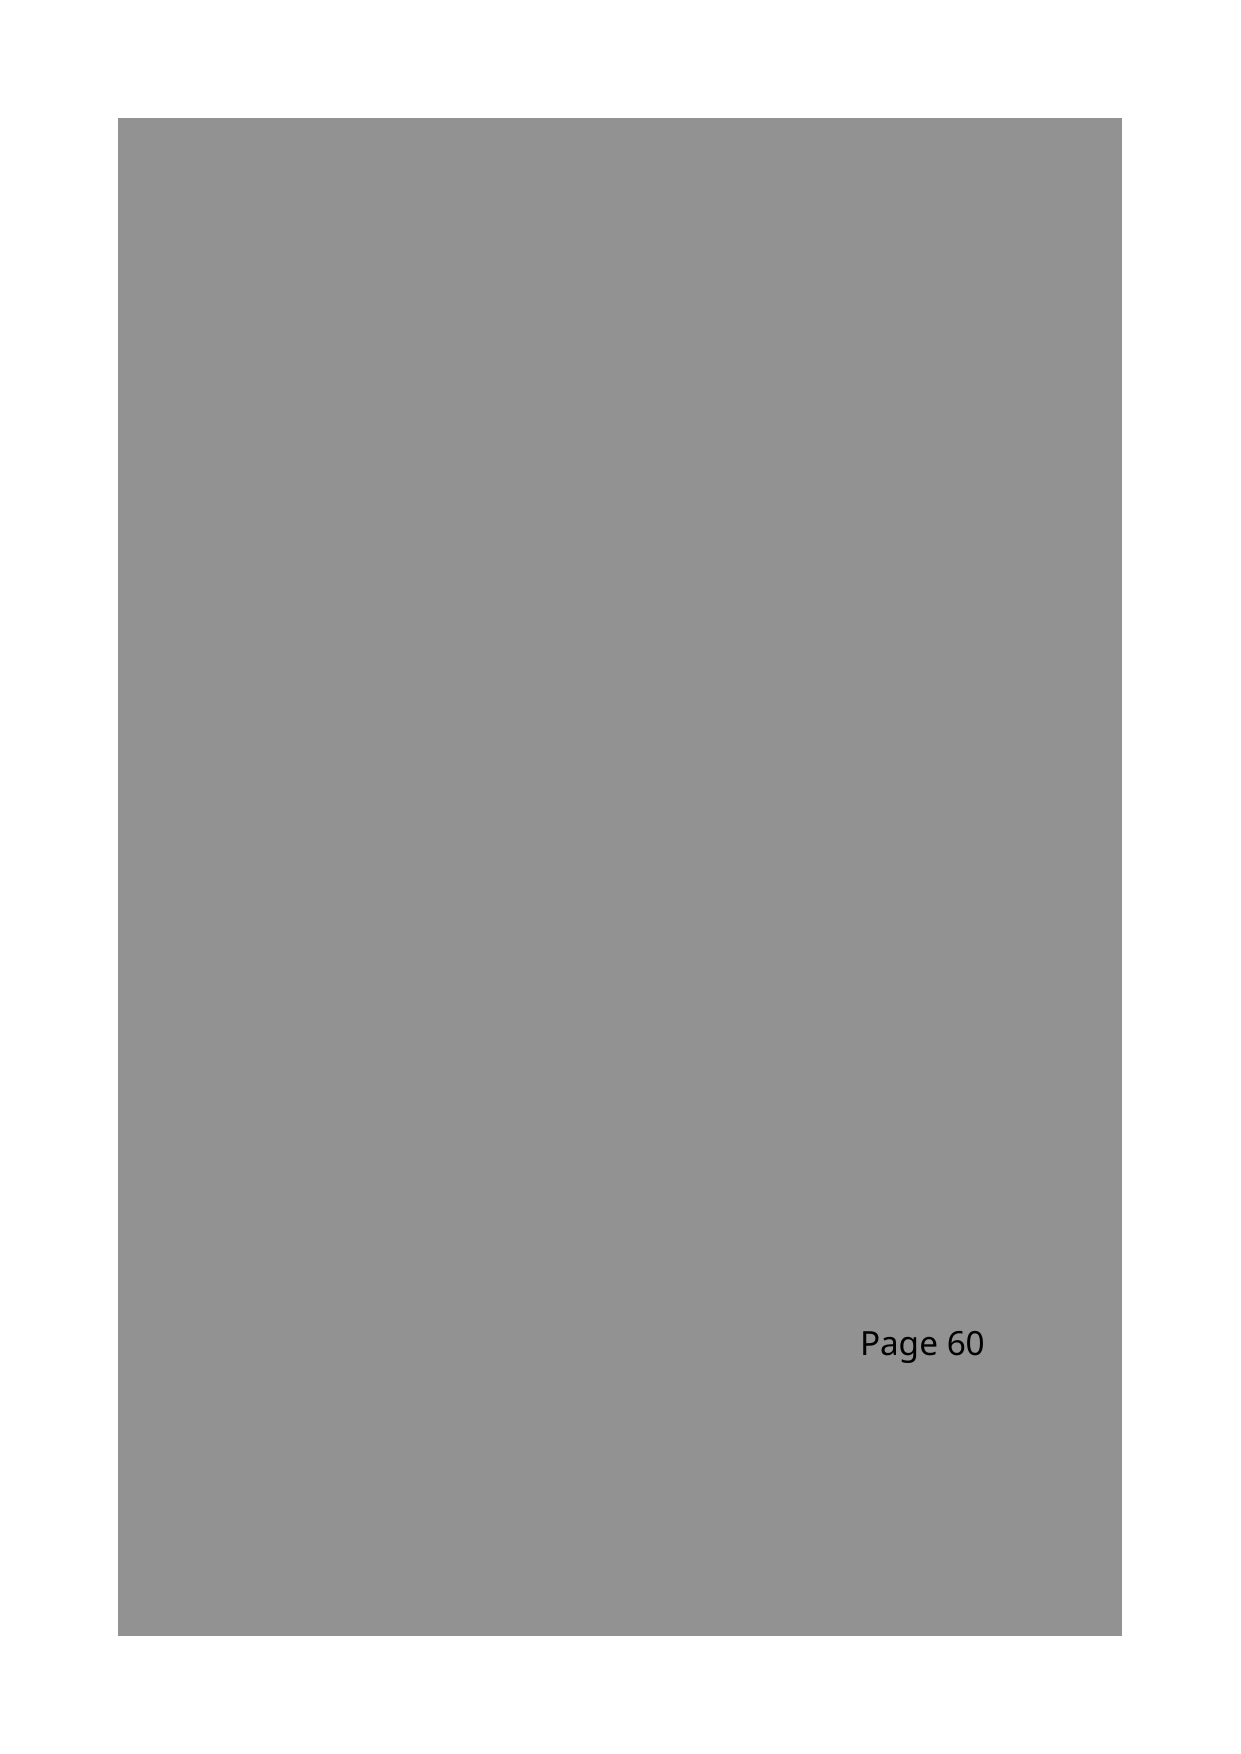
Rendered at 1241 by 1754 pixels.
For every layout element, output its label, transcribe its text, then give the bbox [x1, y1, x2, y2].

text Page 60 [118, 1315, 1122, 1366]
